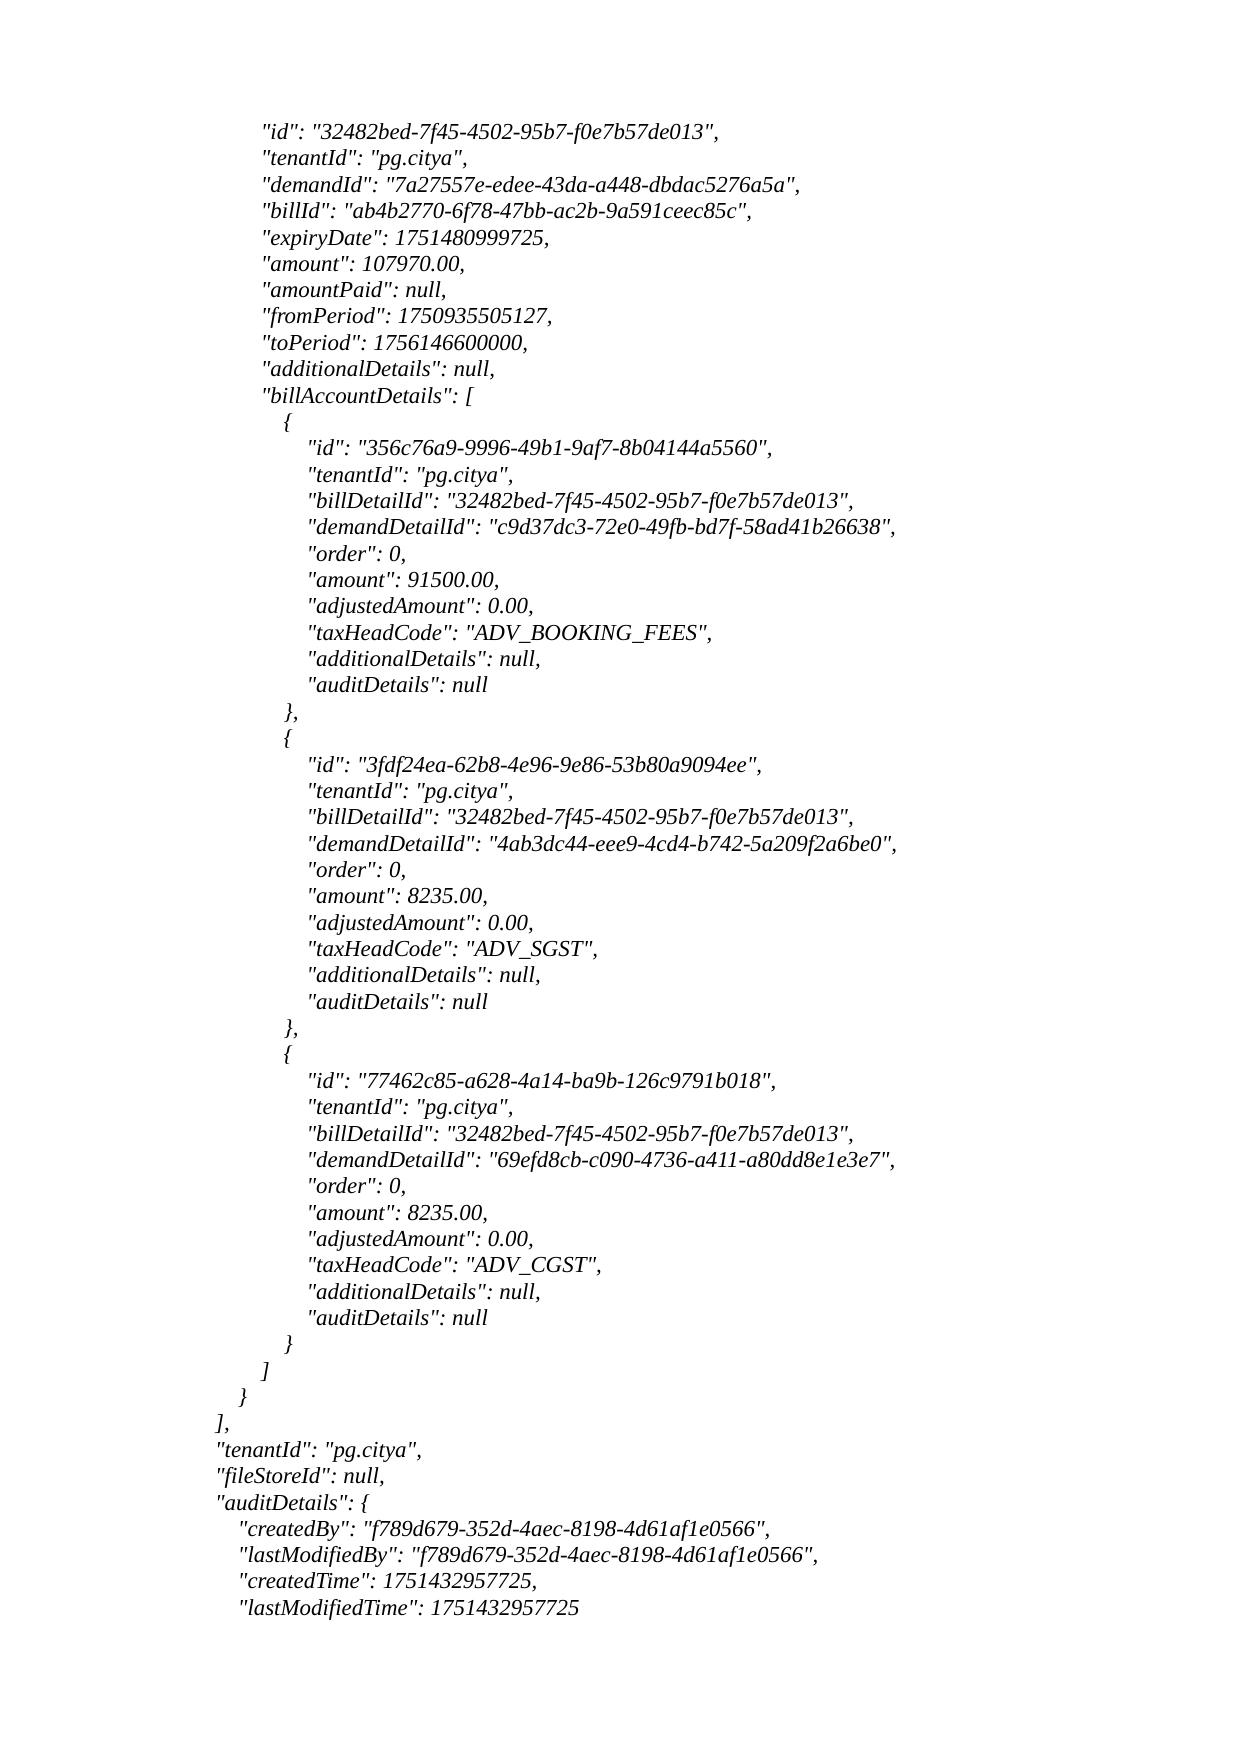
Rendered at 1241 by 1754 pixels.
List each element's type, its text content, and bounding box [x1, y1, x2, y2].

text "amount": 8235.00, [146, 1199, 1122, 1225]
text "createdTime": 1751432957725, [146, 1568, 1122, 1594]
text } [146, 1383, 1122, 1409]
text "billId": "ab4b2770-6f78-47bb-ac2b-9a591ceec85c", [146, 197, 1122, 223]
text ], [146, 1409, 1122, 1436]
text "billDetailId": "32482bed-7f45-4502-95b7-f0e7b57de013", [146, 487, 1122, 513]
text "additionalDetails": null, [146, 961, 1122, 988]
text "id": "77462c85-a628-4a14-ba9b-126c9791b018", [146, 1067, 1122, 1093]
text "demandDetailId": "69efd8cb-c090-4736-a411-a80dd8e1e3e7", [146, 1146, 1122, 1172]
text "auditDetails": { [146, 1488, 1122, 1515]
text "fileStoreId": null, [146, 1462, 1122, 1488]
text "order": 0, [146, 540, 1122, 566]
text "additionalDetails": null, [146, 355, 1122, 382]
text "taxHeadCode": "ADV_BOOKING_FEES", [146, 619, 1122, 645]
text } [146, 1330, 1122, 1357]
text "tenantId": "pg.citya", [146, 1093, 1122, 1119]
text "additionalDetails": null, [146, 645, 1122, 672]
text "amount": 8235.00, [146, 882, 1122, 909]
text "billDetailId": "32482bed-7f45-4502-95b7-f0e7b57de013", [146, 803, 1122, 830]
text "createdBy": "f789d679-352d-4aec-8198-4d61af1e0566", [146, 1515, 1122, 1541]
text "demandDetailId": "c9d37dc3-72e0-49fb-bd7f-58ad41b26638", [146, 513, 1122, 540]
text "auditDetails": null [146, 988, 1122, 1014]
text "adjustedAmount": 0.00, [146, 592, 1122, 619]
text }, [146, 1014, 1122, 1041]
text "tenantId": "pg.citya", [146, 461, 1122, 487]
text "additionalDetails": null, [146, 1278, 1122, 1304]
text "auditDetails": null [146, 1304, 1122, 1330]
text "amountPaid": null, [146, 276, 1122, 303]
text "expiryDate": 1751480999725, [146, 223, 1122, 250]
text "fromPeriod": 1750935505127, [146, 303, 1122, 329]
text "id": "32482bed-7f45-4502-95b7-f0e7b57de013", [146, 118, 1122, 144]
text "amount": 107970.00, [146, 250, 1122, 276]
text "tenantId": "pg.citya", [146, 1436, 1122, 1462]
text "tenantId": "pg.citya", [146, 144, 1122, 171]
text { [146, 724, 1122, 751]
text "taxHeadCode": "ADV_SGST", [146, 935, 1122, 961]
text }, [146, 698, 1122, 724]
text "amount": 91500.00, [146, 566, 1122, 592]
text "billDetailId": "32482bed-7f45-4502-95b7-f0e7b57de013", [146, 1119, 1122, 1146]
text "toPeriod": 1756146600000, [146, 329, 1122, 355]
text "order": 0, [146, 856, 1122, 882]
text "auditDetails": null [146, 672, 1122, 698]
text "lastModifiedBy": "f789d679-352d-4aec-8198-4d61af1e0566", [146, 1541, 1122, 1568]
text "order": 0, [146, 1172, 1122, 1199]
text "id": "356c76a9-9996-49b1-9af7-8b04144a5560", [146, 434, 1122, 461]
text { [146, 408, 1122, 434]
text "taxHeadCode": "ADV_CGST", [146, 1251, 1122, 1278]
text "id": "3fdf24ea-62b8-4e96-9e86-53b80a9094ee", [146, 751, 1122, 777]
text { [146, 1041, 1122, 1067]
text "tenantId": "pg.citya", [146, 777, 1122, 803]
text "billAccountDetails": [ [146, 382, 1122, 408]
text "adjustedAmount": 0.00, [146, 1225, 1122, 1251]
text "demandDetailId": "4ab3dc44-eee9-4cd4-b742-5a209f2a6be0", [146, 830, 1122, 856]
text "demandId": "7a27557e-edee-43da-a448-dbdac5276a5a", [146, 171, 1122, 197]
text "lastModifiedTime": 1751432957725 [146, 1594, 1122, 1620]
text ] [146, 1357, 1122, 1383]
text "adjustedAmount": 0.00, [146, 909, 1122, 935]
